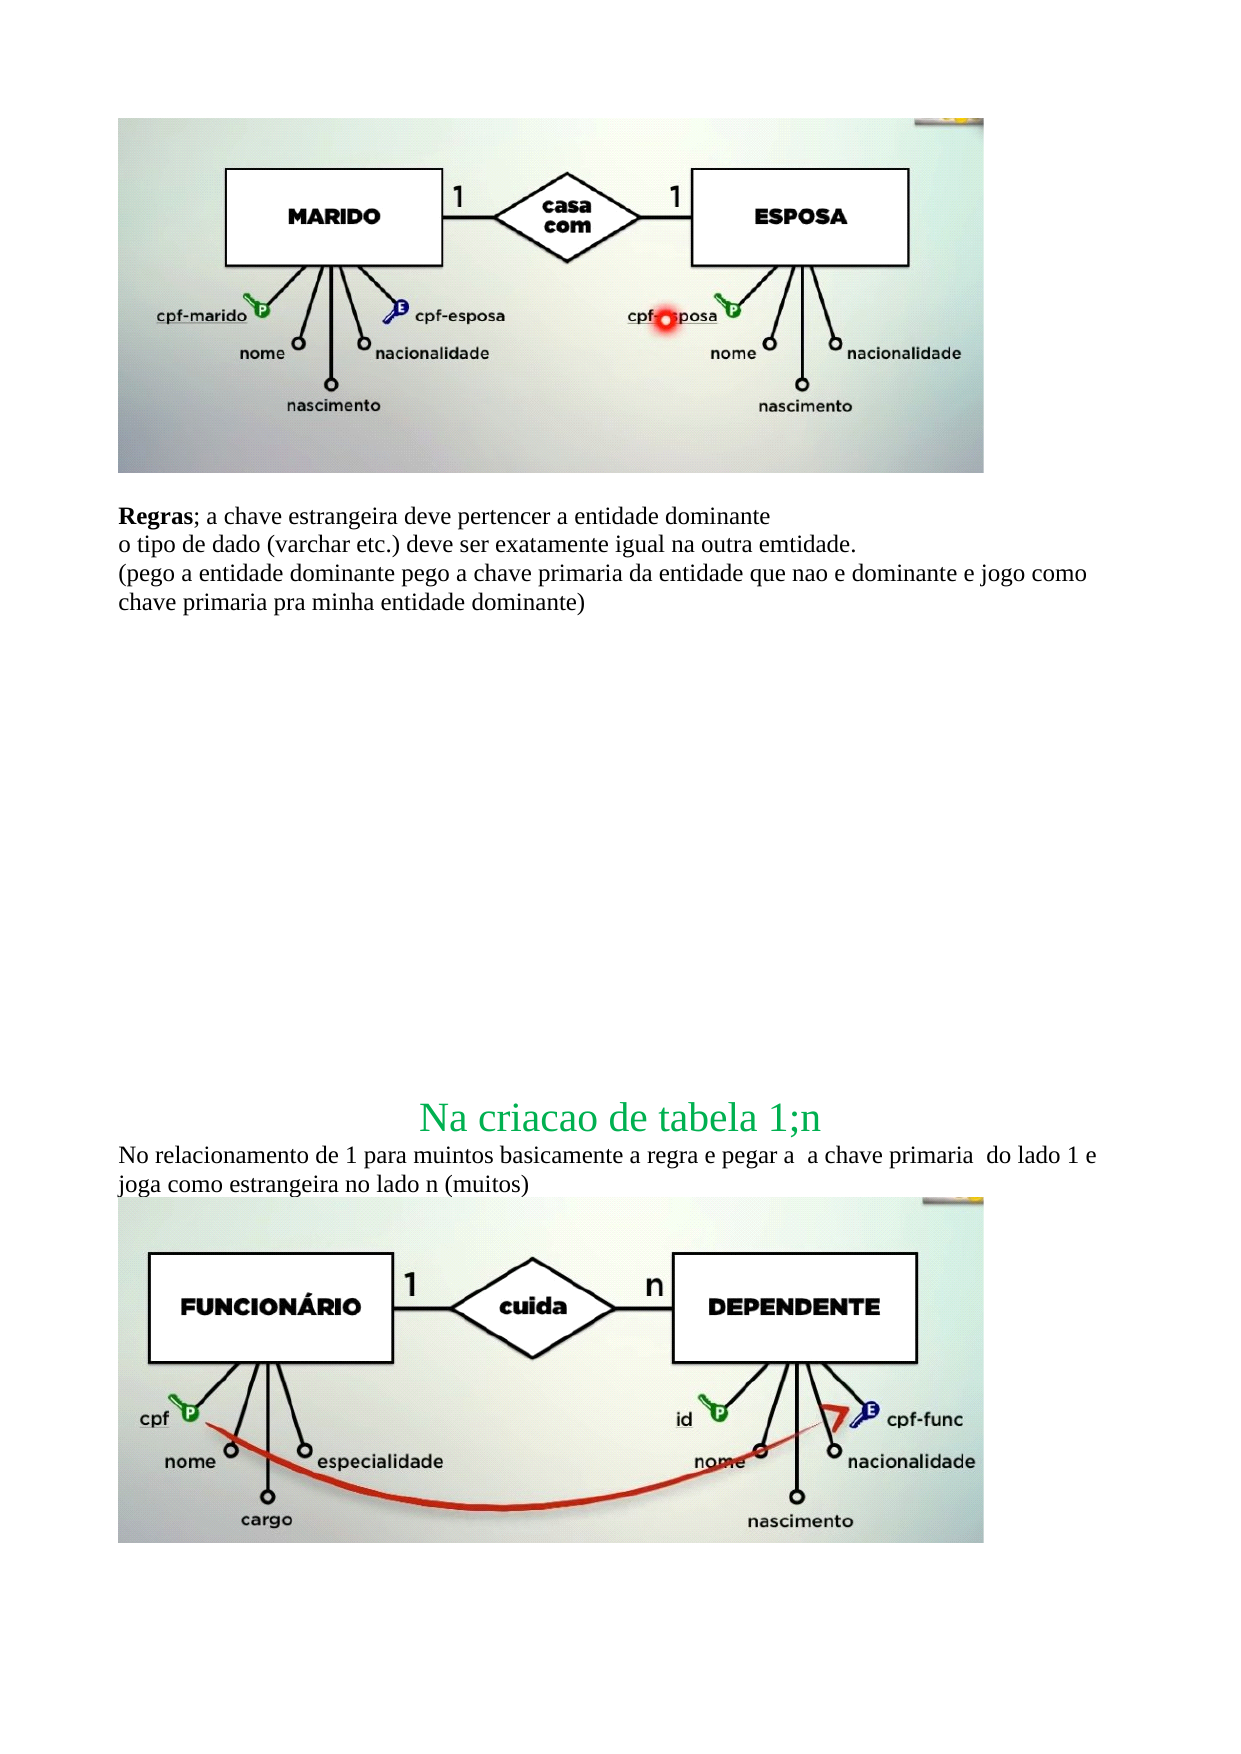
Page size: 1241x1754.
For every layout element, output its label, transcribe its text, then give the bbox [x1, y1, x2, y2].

text (pego a entidade dominante pego a chave primaria da entidade que nao e dominante e jogo como chave primaria pra minha entidade dominante) [118, 558, 1122, 616]
text o tipo de dado (varchar etc.) deve ser exatamente igual na outra emtidade. [118, 529, 1122, 558]
text Na criacao de tabela 1;n [118, 1092, 1122, 1140]
text Regras; a chave estrangeira deve pertencer a entidade dominante [118, 501, 1122, 529]
text No relacionamento de 1 para muintos basicamente a regra e pegar a a chave primaria do lado 1 e joga como estrangeira no lado n (muitos) [118, 1140, 1122, 1198]
